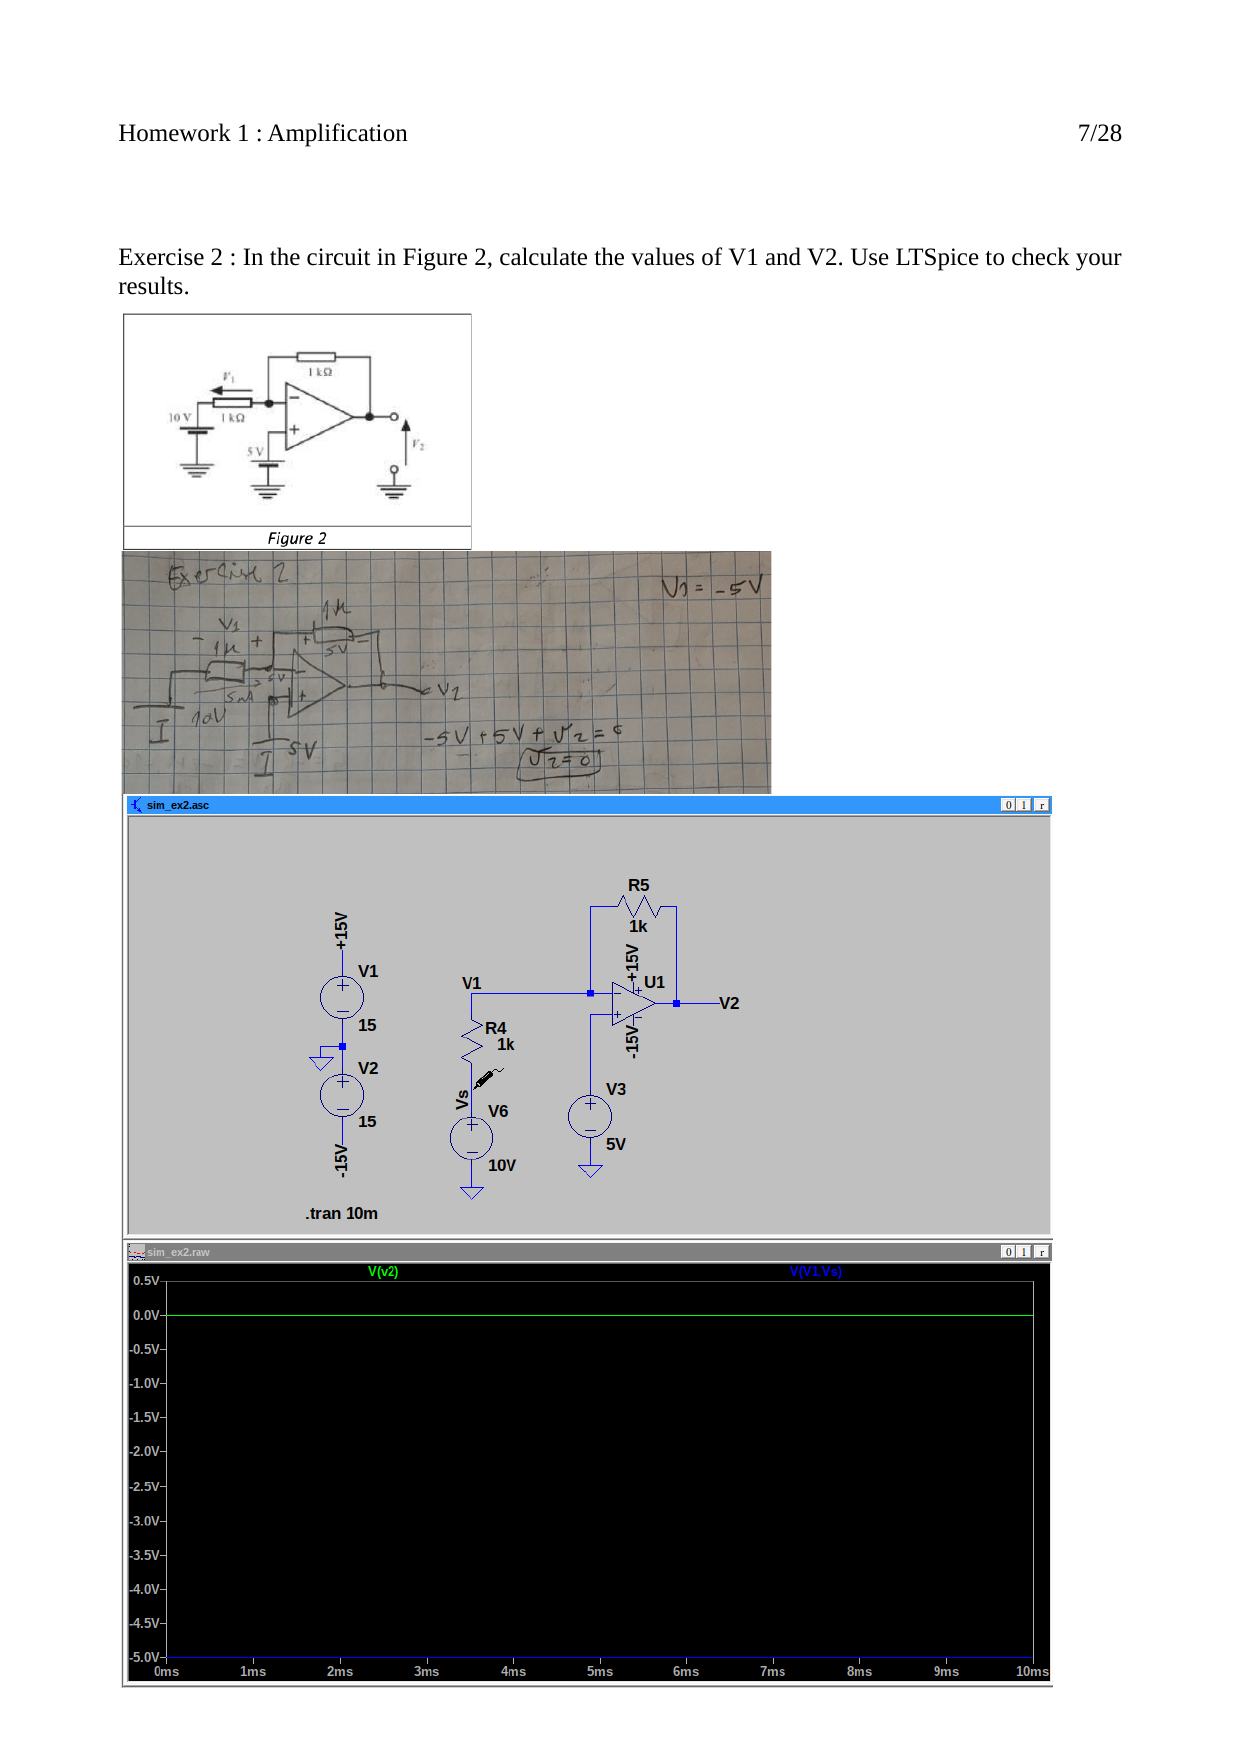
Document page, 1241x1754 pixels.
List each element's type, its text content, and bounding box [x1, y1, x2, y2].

text Exercise 2 : In the circuit in Figure 2, calculate the values of V1 and V2. Use LTSpice to check your results. [118, 242, 1122, 300]
text V2 = 0V [472, 383, 1122, 412]
picture [121, 310, 1053, 1688]
text V1 = -5V [472, 346, 1122, 375]
